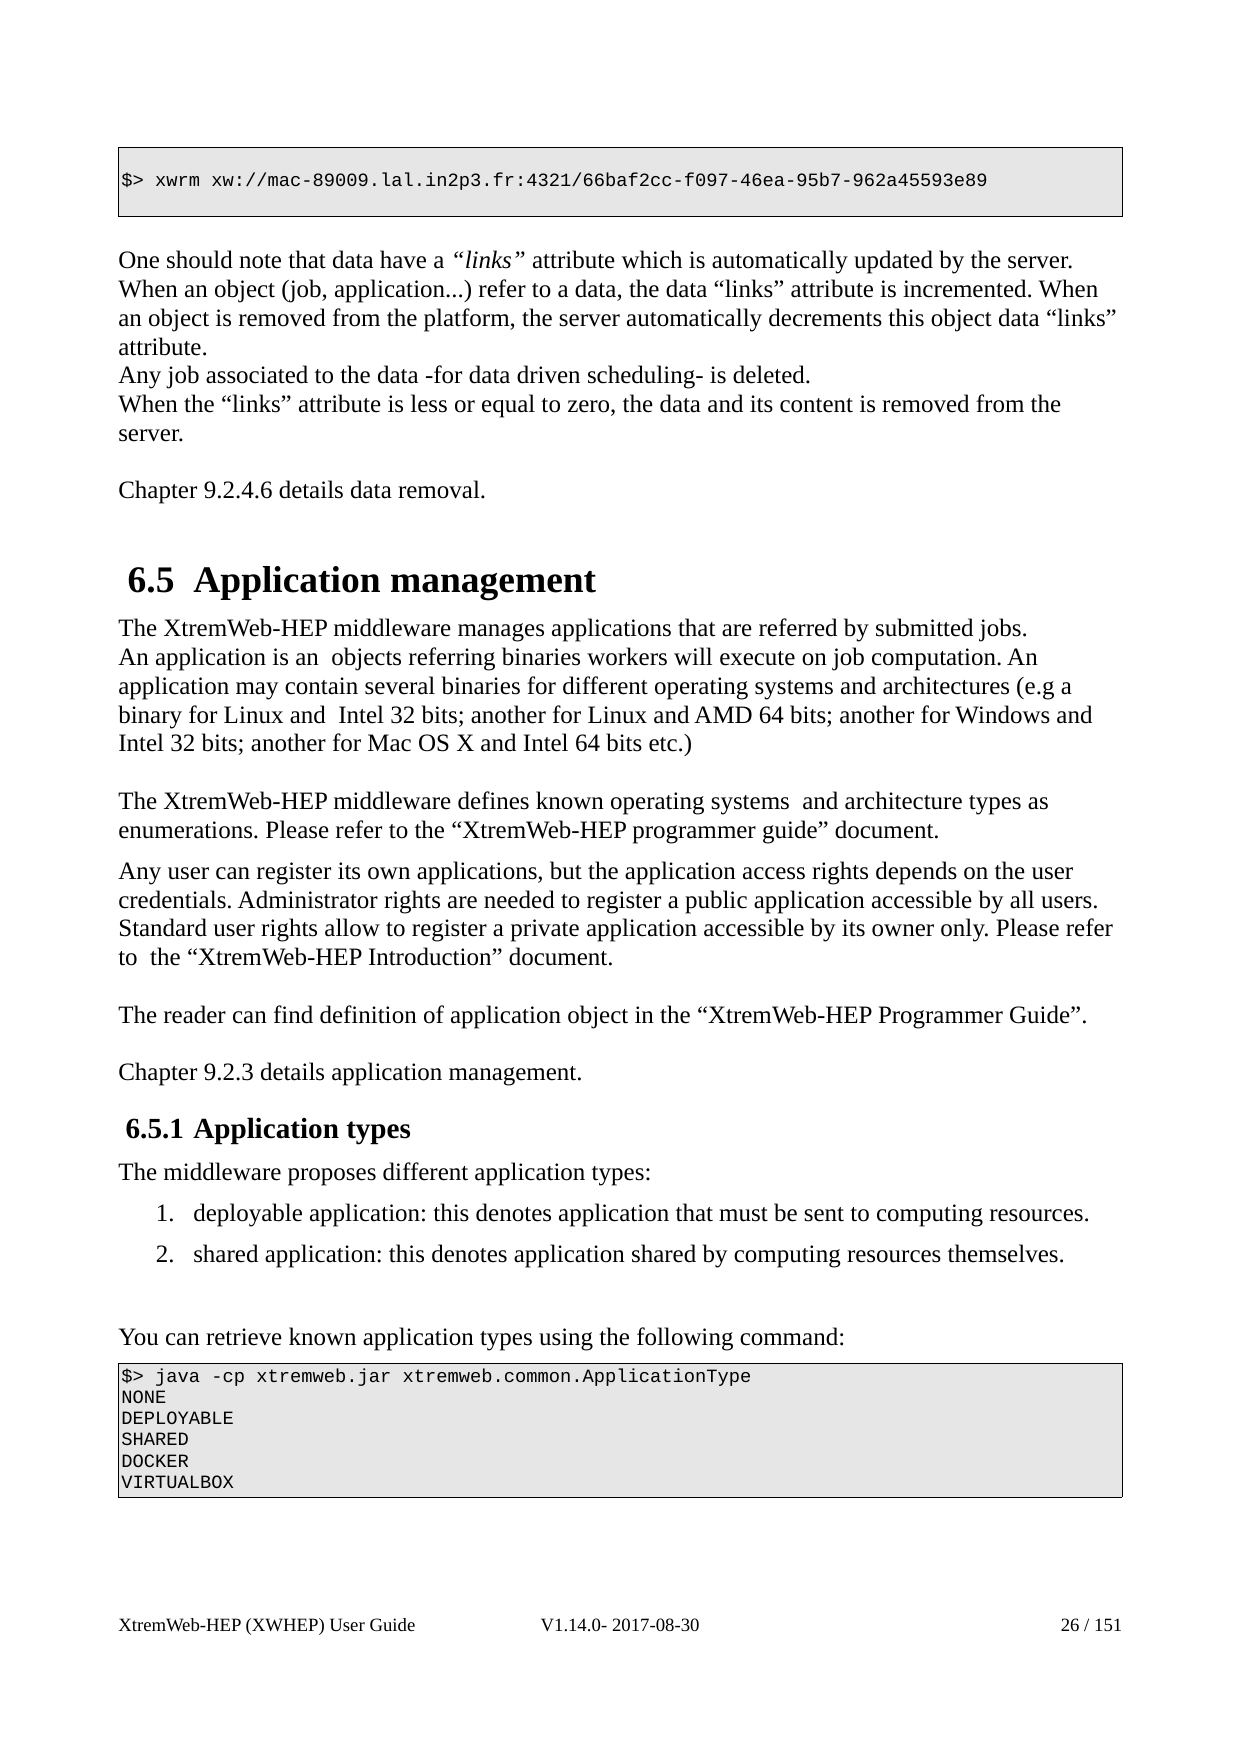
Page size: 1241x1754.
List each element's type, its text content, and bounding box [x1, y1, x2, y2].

text VIRTUALBOX [119, 1469, 1122, 1497]
text NONE [119, 1384, 1122, 1406]
text SHARED [119, 1427, 1122, 1448]
text Any job associated to the data -for data driven scheduling- is deleted. [118, 360, 1122, 389]
text Any user can register its own applications, but the application access rights depends on the user credentials. Administrator rights are needed to register a public application accessible by all users. Standard user rights allow to register a private application accessible by its owner only. Please refer to the “XtremWeb-HEP Introduction” document. [118, 856, 1122, 971]
text DOCKER [119, 1448, 1122, 1469]
text Chapter 9.2.4.6 details data removal. [118, 475, 1122, 504]
text The middleware proposes different application types: [118, 1157, 1122, 1186]
text When the “links” attribute is less or equal to zero, the data and its content is removed from the server. [118, 389, 1122, 447]
subtitle Application types [118, 1111, 1122, 1144]
subtitle Application management [118, 558, 1122, 601]
text DEPLOYABLE [119, 1406, 1122, 1427]
text $> java -cp xtremweb.jar xtremweb.common.ApplicationType [119, 1364, 1122, 1384]
list shared application: this denotes application shared by computing resources themselves. [156, 1239, 1122, 1268]
text Chapter 9.2.3 details application management. [118, 1057, 1122, 1086]
text An application is an objects referring binaries workers will execute on job computation. An application may contain several binaries for different operating systems and architectures (e.g a binary for Linux and Intel 32 bits; another for Linux and AMD 64 bits; another for Windows and Intel 32 bits; another for Mac OS X and Intel 64 bits etc.) [118, 642, 1122, 757]
text The XtremWeb-HEP middleware manages applications that are referred by submitted jobs. [118, 613, 1122, 642]
text The reader can find definition of application object in the “XtremWeb-HEP Programmer Guide”. [118, 1000, 1122, 1028]
text $> xwrm xw://mac-89009.lal.in2p3.fr:4321/66baf2cc-f097-46ea-95b7-962a45593e89 [119, 168, 1122, 189]
text The XtremWeb-HEP middleware defines known operating systems and architecture types as enumerations. Please refer to the “XtremWeb-HEP programmer guide” document. [118, 786, 1122, 843]
text You can retrieve known application types using the following command: [118, 1322, 1122, 1351]
text One should note that data have a “links” attribute which is automatically updated by the server. When an object (job, application...) refer to a data, the data “links” attribute is incremented. When an object is removed from the platform, the server automatically decrements this object data “links” attribute. [118, 245, 1122, 360]
list deployable application: this denotes application that must be sent to computing resources. [156, 1198, 1122, 1227]
